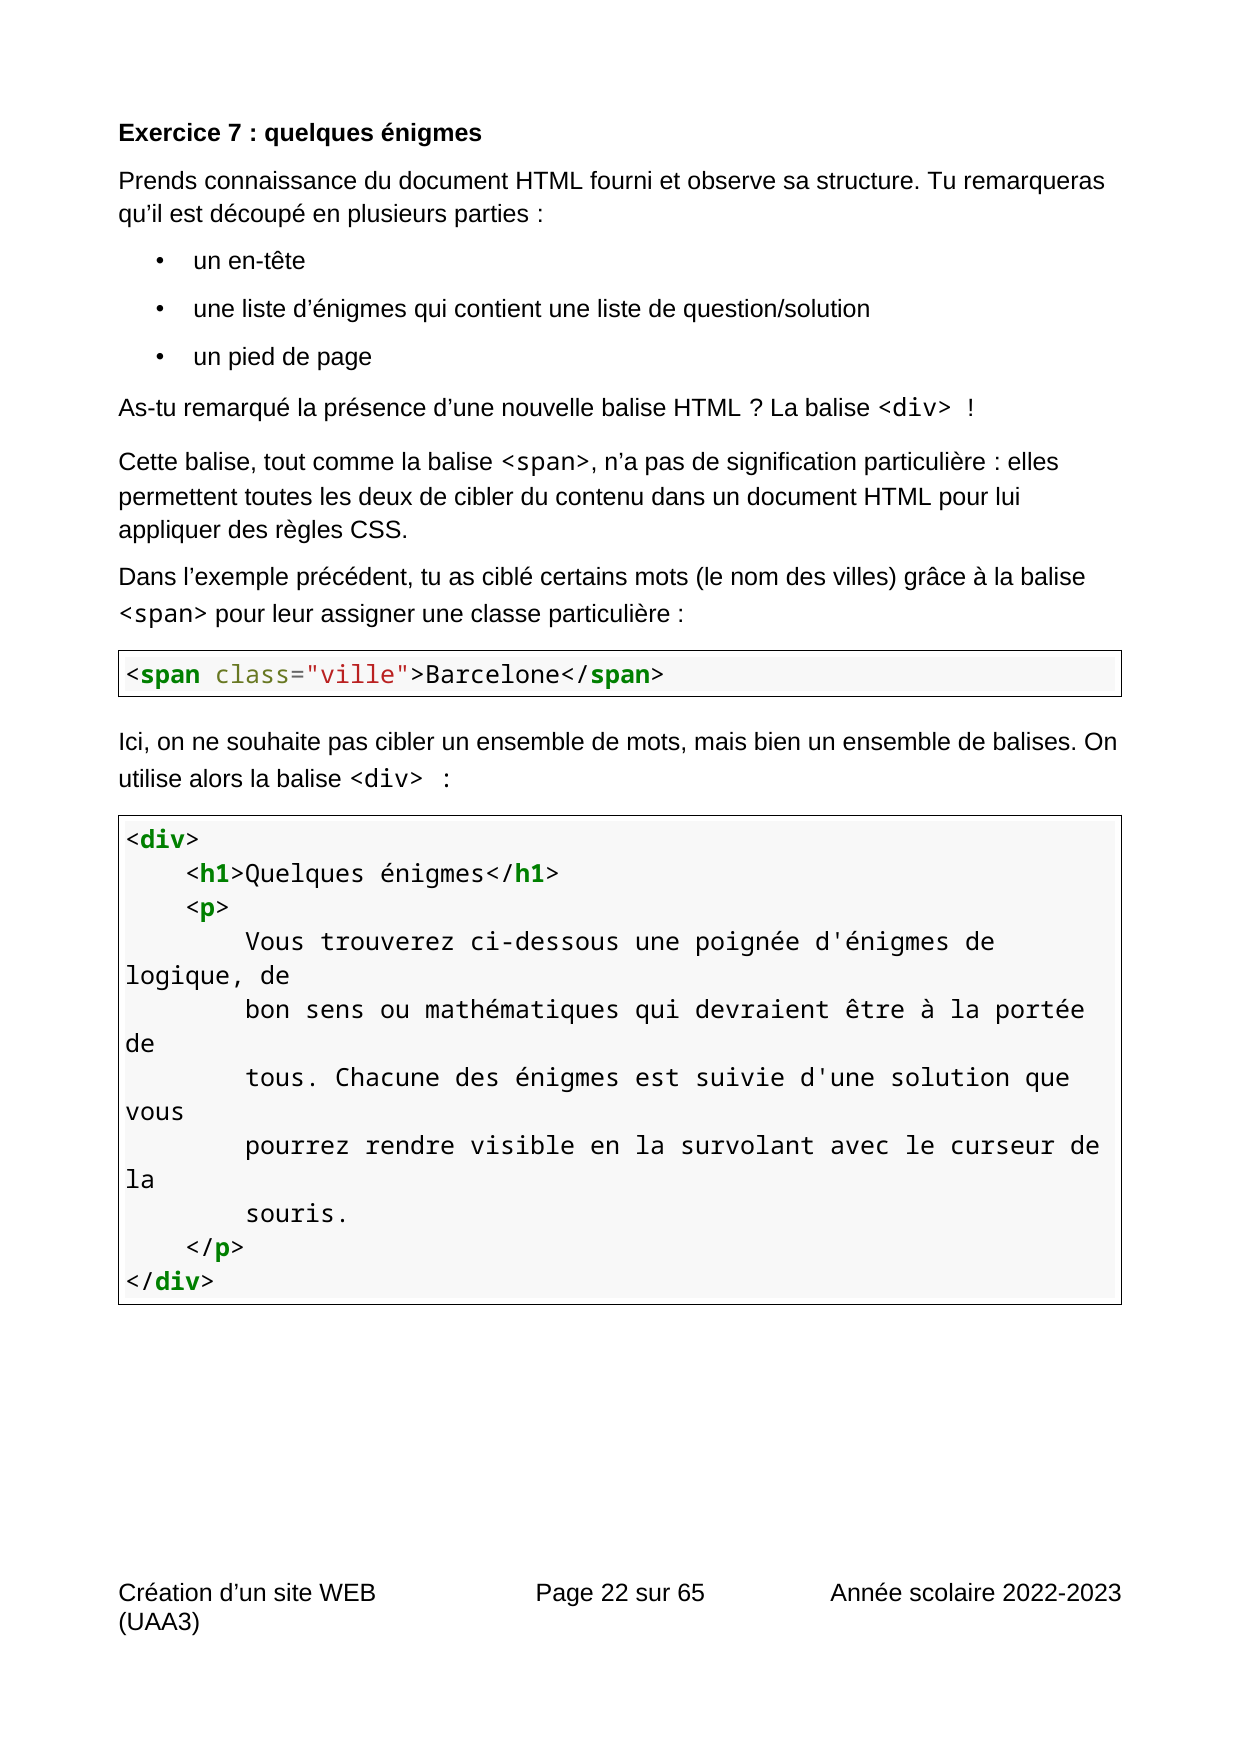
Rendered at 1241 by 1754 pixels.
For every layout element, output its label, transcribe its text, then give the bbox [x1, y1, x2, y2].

text Cette balise, tout comme la balise <span>, n’a pas de signification particulière : elles permettent toutes les deux de cibler du contenu dans un document HTML pour lui appliquer des règles CSS. [118, 443, 1122, 543]
list une liste d’énigmes qui contient une liste de question/solution [156, 294, 1122, 323]
text Exercice 7 : quelques énigmes [118, 118, 1122, 147]
table_header <div> <h1>Quelques énigmes</h1> <p> Vous trouverez ci-dessous une poignée d'énigmes de logique, de bon sens ou mathématiques qui devraient être à la portée de tous. Chacune des énigmes est suivie d'une solution que vous pourrez rendre visible en la survolant avec le curseur de la souris. </p> </div> [119, 816, 1121, 1304]
text As-tu remarqué la présence d’une nouvelle balise HTML ? La balise <div> ! [118, 389, 1122, 423]
text Ici, on ne souhaite pas cibler un ensemble de mots, mais bien un ensemble de balises. On utilise alors la balise <div> : [118, 727, 1122, 795]
text Dans l’exemple précédent, tu as ciblé certains mots (le nom des villes) grâce à la balise <span> pour leur assigner une classe particulière : [118, 562, 1122, 630]
list un en-tête [156, 246, 1122, 275]
list un pied de page [156, 342, 1122, 371]
table_header <span class="ville">Barcelone</span> [119, 651, 1121, 696]
text Prends connaissance du document HTML fourni et observe sa structure. Tu remarqueras qu’il est découpé en plusieurs parties : [118, 166, 1122, 227]
